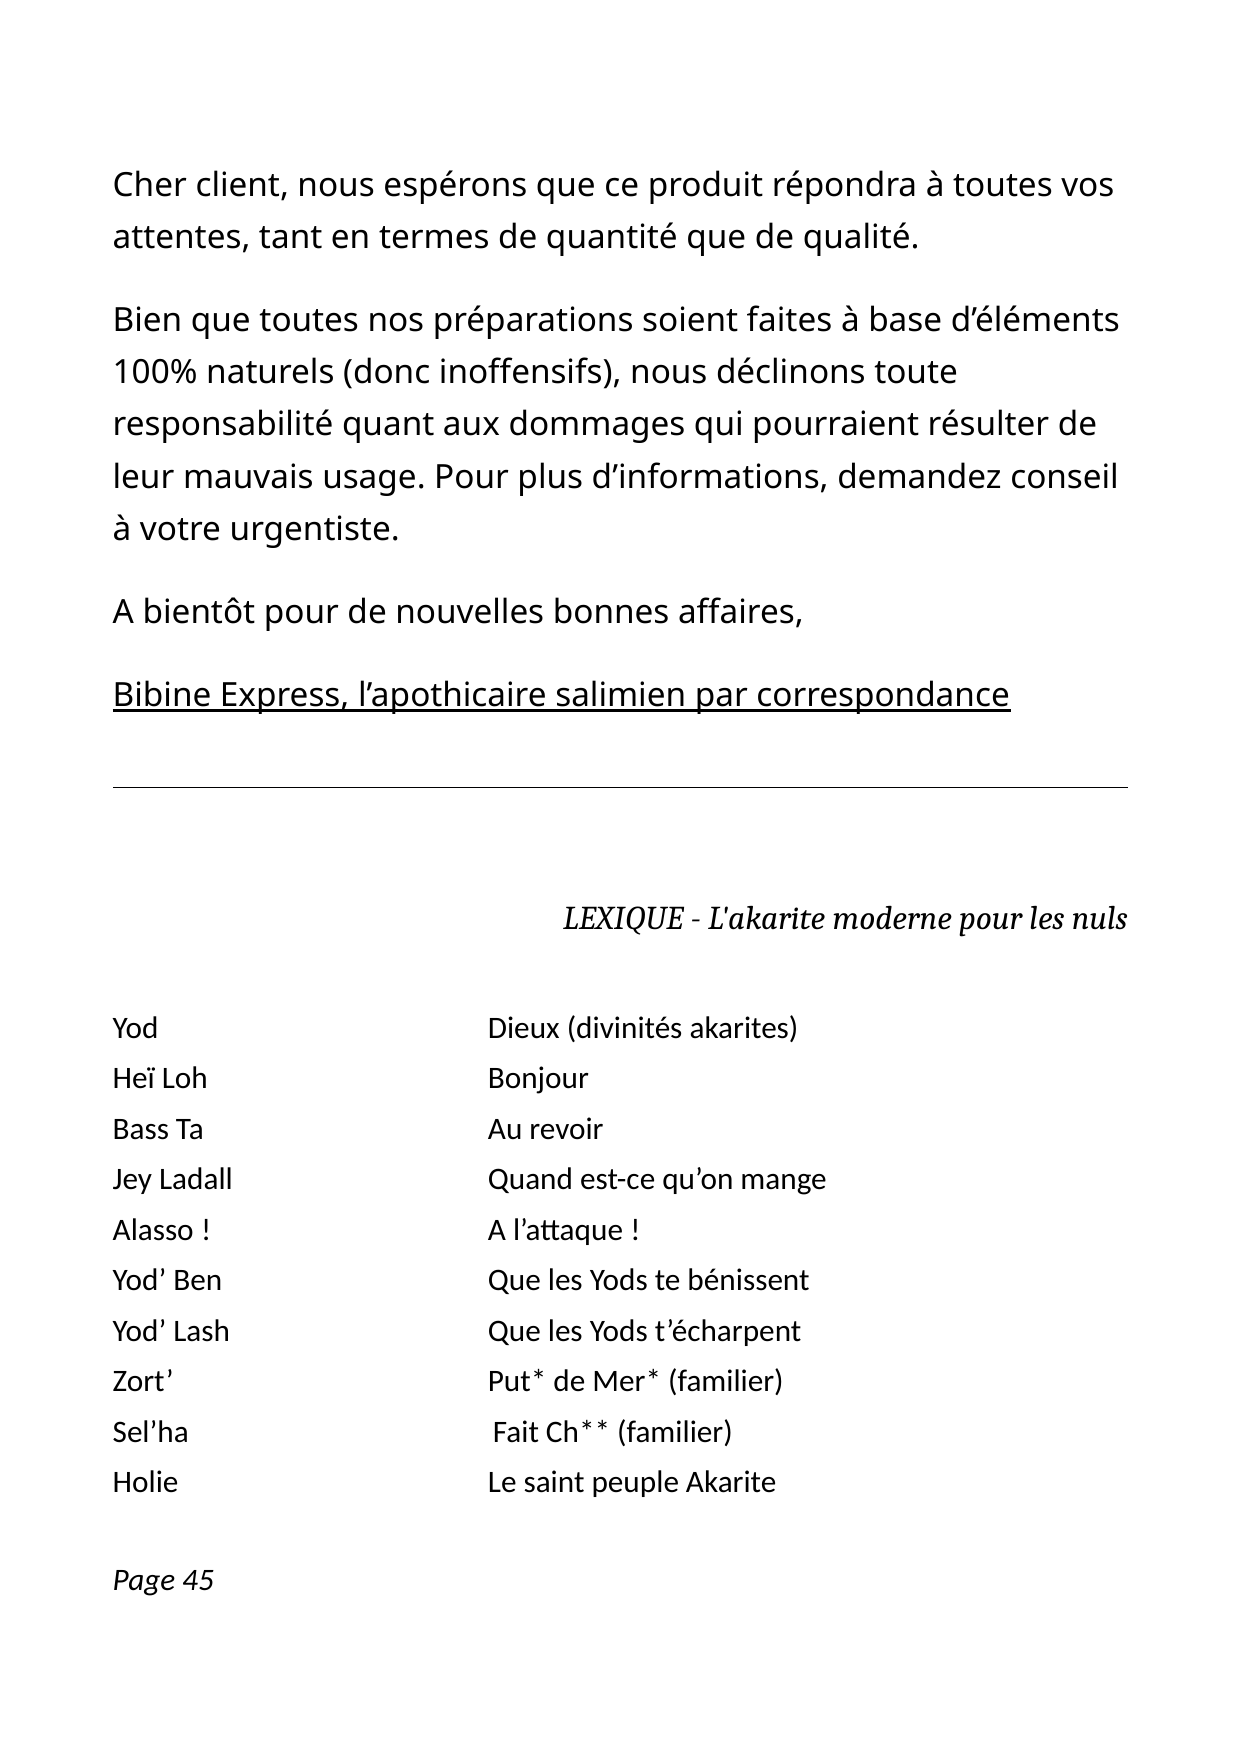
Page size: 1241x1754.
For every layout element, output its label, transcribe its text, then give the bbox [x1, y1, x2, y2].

text Jey Ladall Quand est-ce qu’on mange [112, 1159, 1128, 1197]
text Alasso ! A l’attaque ! [112, 1210, 1128, 1248]
text Bass Ta Au revoir [112, 1109, 1128, 1147]
text LEXIQUE - L'akarite moderne pour les nuls [112, 899, 1128, 981]
text A bientôt pour de nouvelles bonnes affaires, [112, 588, 1128, 633]
text Yod’ Lash Que les Yods t’écharpent [112, 1311, 1128, 1349]
text Page 45 [112, 1521, 1128, 1598]
text Bibine Express, l’apothicaire salimien par correspondance [112, 671, 1128, 716]
text Holie Le saint peuple Akarite [112, 1462, 1128, 1501]
text Bien que toutes nos préparations soient faites à base d’éléments 100% naturels (donc inoffensifs), nous déclinons toute responsabilité quant aux dommages qui pourraient résulter de leur mauvais usage. Pour plus d’informations, demandez conseil à votre urgentiste. [112, 296, 1128, 550]
text Cher client, nous espérons que ce produit répondra à toutes vos attentes, tant en termes de quantité que de qualité. [112, 160, 1128, 258]
text Heï Loh Bonjour [112, 1058, 1128, 1096]
text Sel’ha Fait Ch** (familier) [112, 1412, 1128, 1450]
text Yod’ Ben Que les Yods te bénissent [112, 1260, 1128, 1298]
text Yod Dieux (divinités akarites) [112, 1008, 1128, 1046]
text Zort’ Put* de Mer* (familier) [112, 1361, 1128, 1399]
